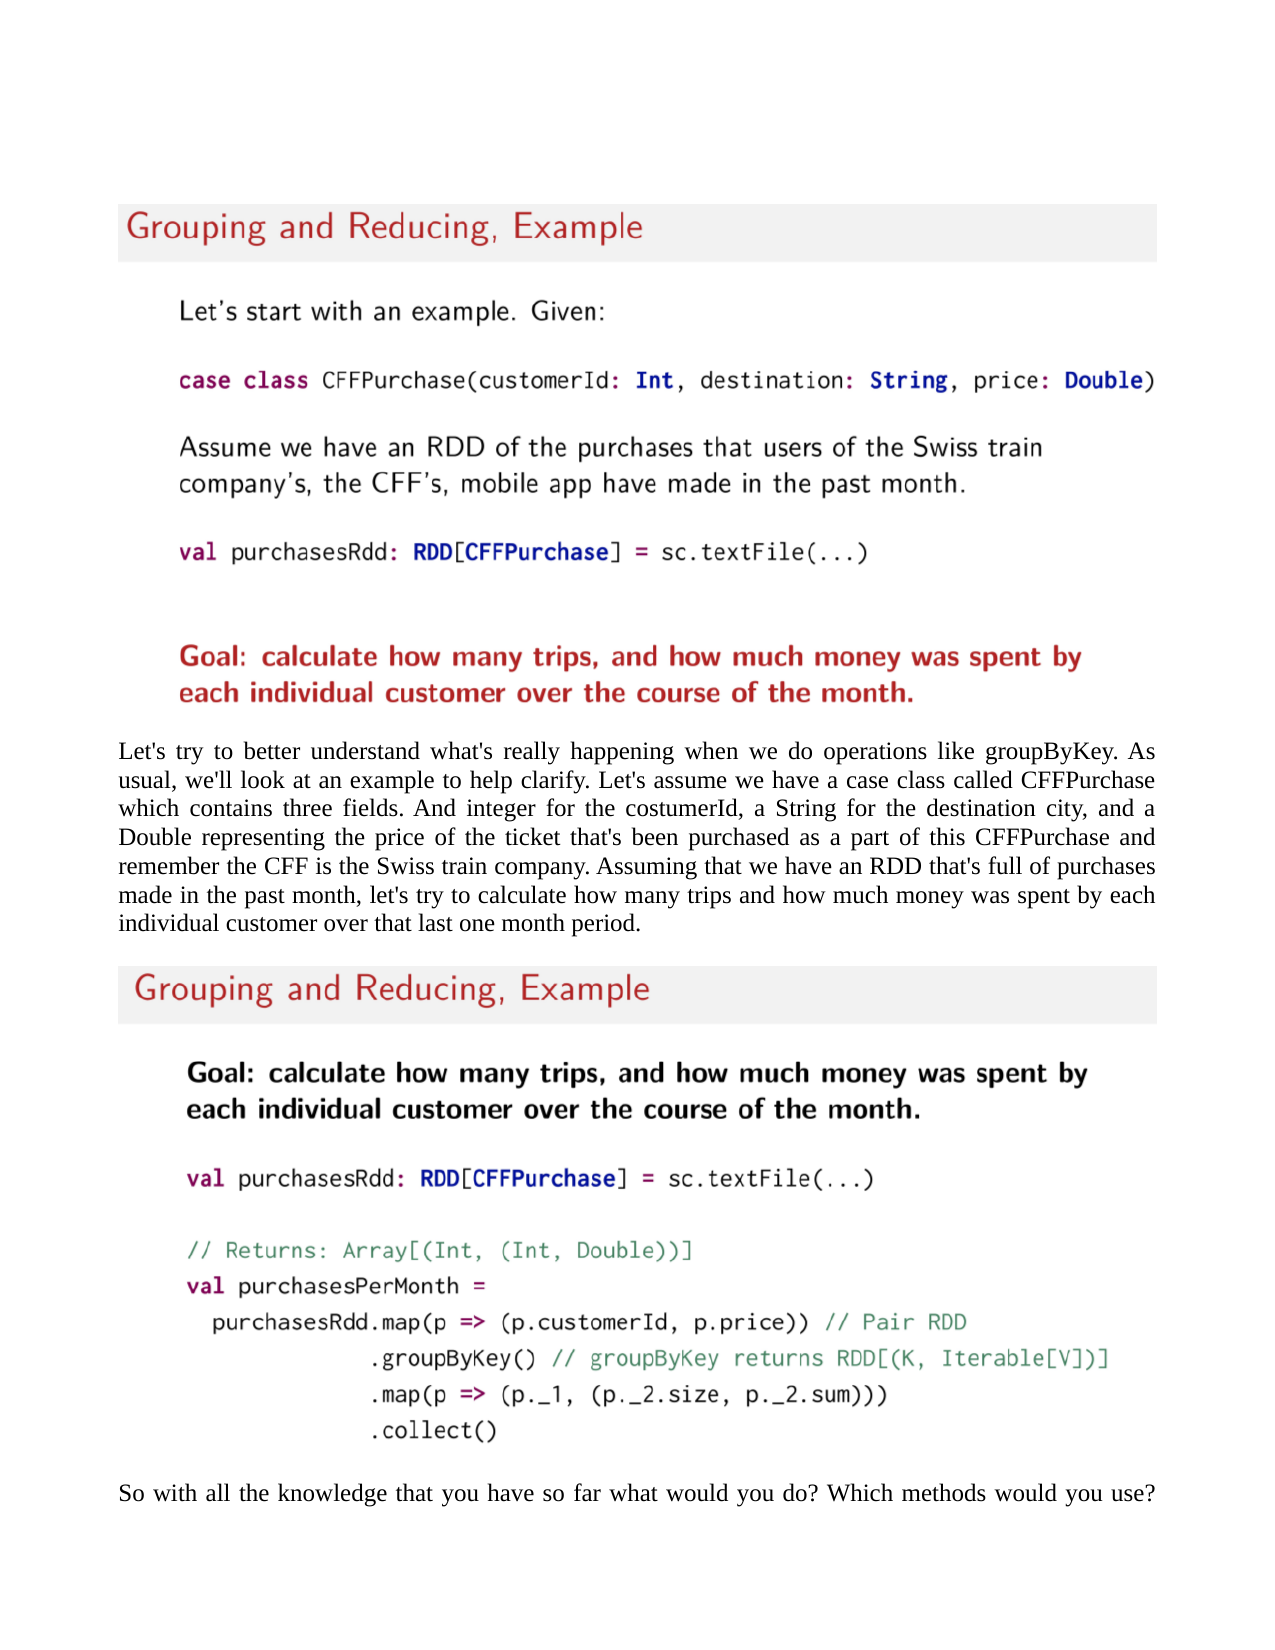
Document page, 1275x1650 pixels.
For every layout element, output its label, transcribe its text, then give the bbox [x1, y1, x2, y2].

text Let's try to better understand what's really happening when we do operations like groupByKey. As usual, we'll look at an example to help clarify. Let's assume we have a case class called CFFPurchase which contains three fields. And integer for the costumerId, a String for the destination city, and a Double representing the price of the ticket that's been purchased as a part of this CFFPurchase and remember the CFF is the Swiss train company. Assuming that we have an RDD that's full of purchases made in the past month, let's try to calculate how many trips and how much money was spent by each individual customer over that last one month period. [118, 736, 1157, 937]
text So with all the knowledge that you have so far what would you do? Which methods would you use? [118, 1478, 1157, 1507]
picture [118, 966, 1157, 1450]
picture [118, 204, 1157, 708]
